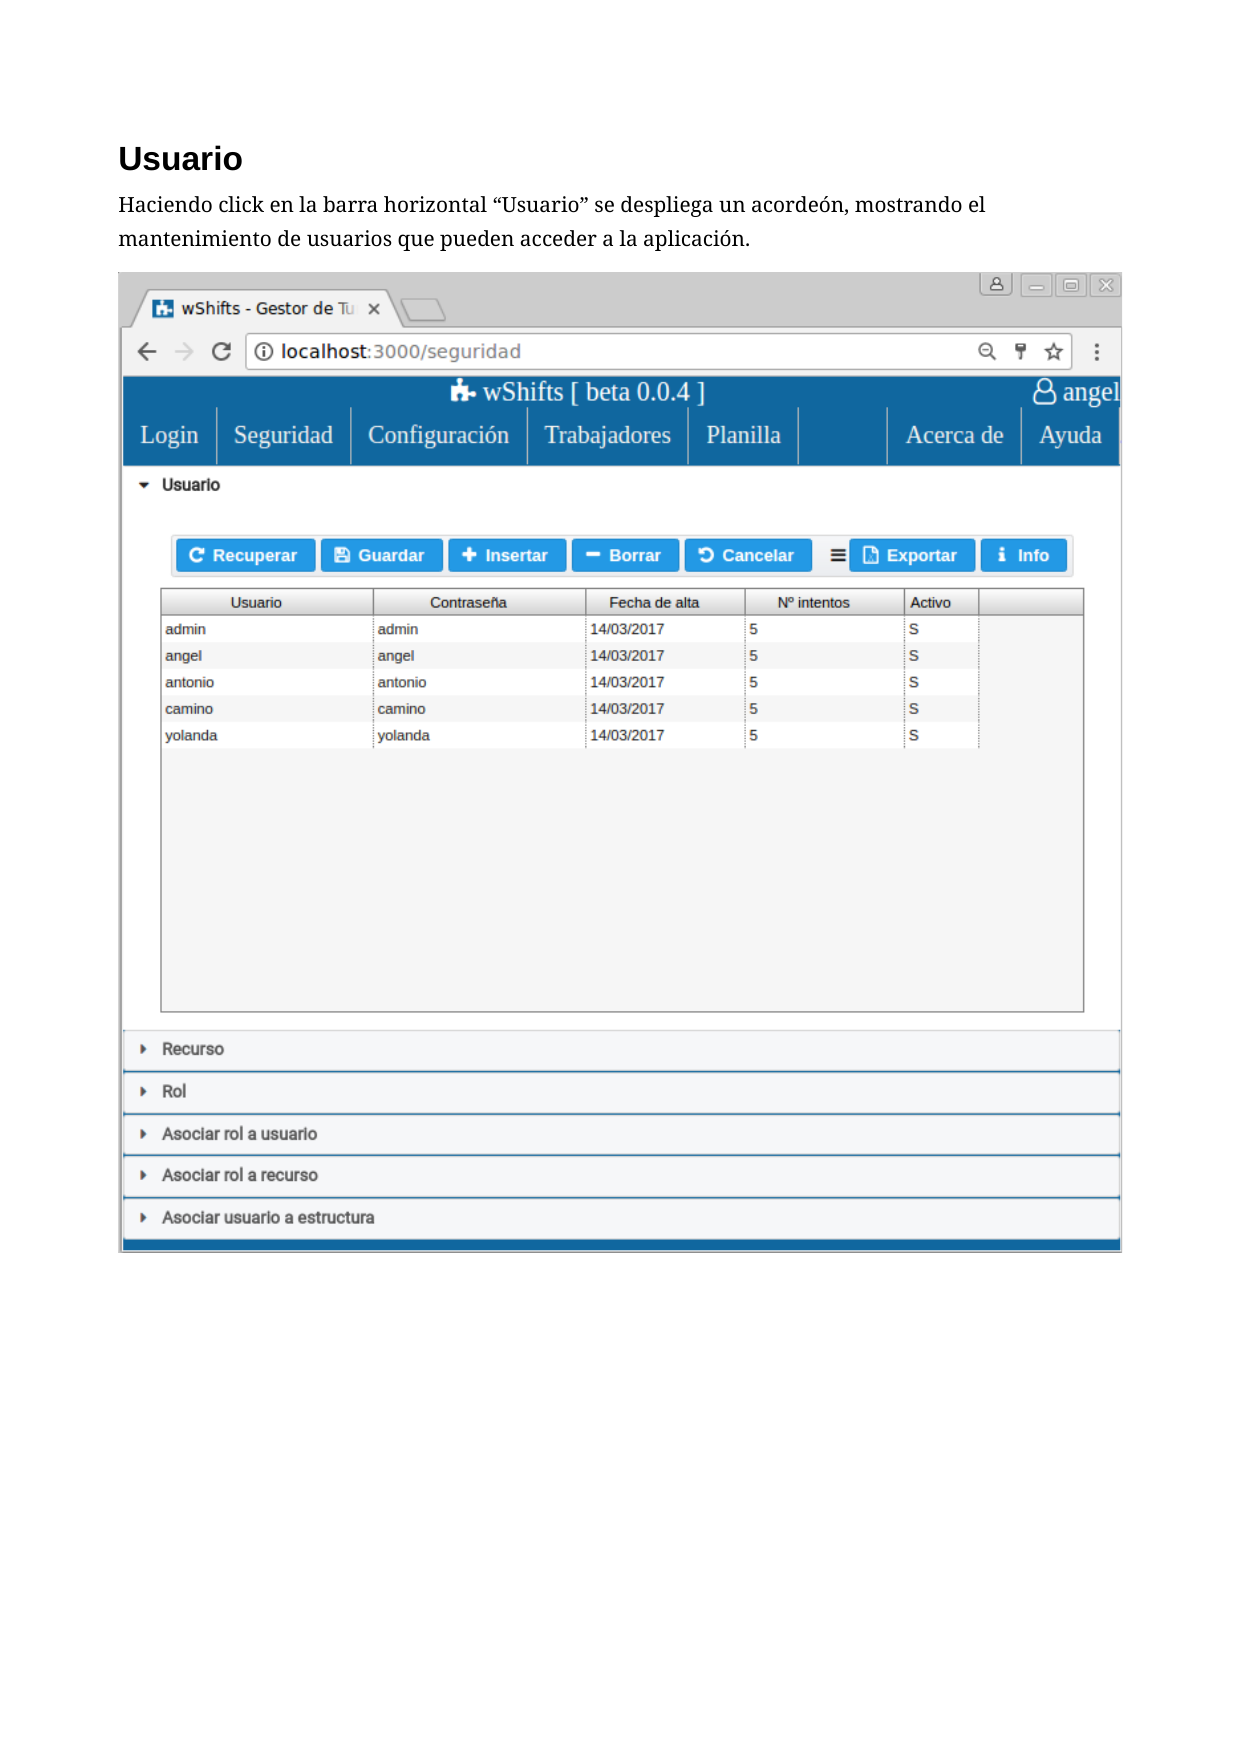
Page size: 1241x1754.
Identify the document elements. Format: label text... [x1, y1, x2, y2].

picture [118, 272, 1123, 1253]
text Haciendo click en la barra horizontal “Usuario” se despliega un acordeón, mostrando el mantenimiento de usuarios que pueden acceder a la aplicación. [118, 190, 1122, 253]
subtitle Usuario [118, 139, 1122, 178]
